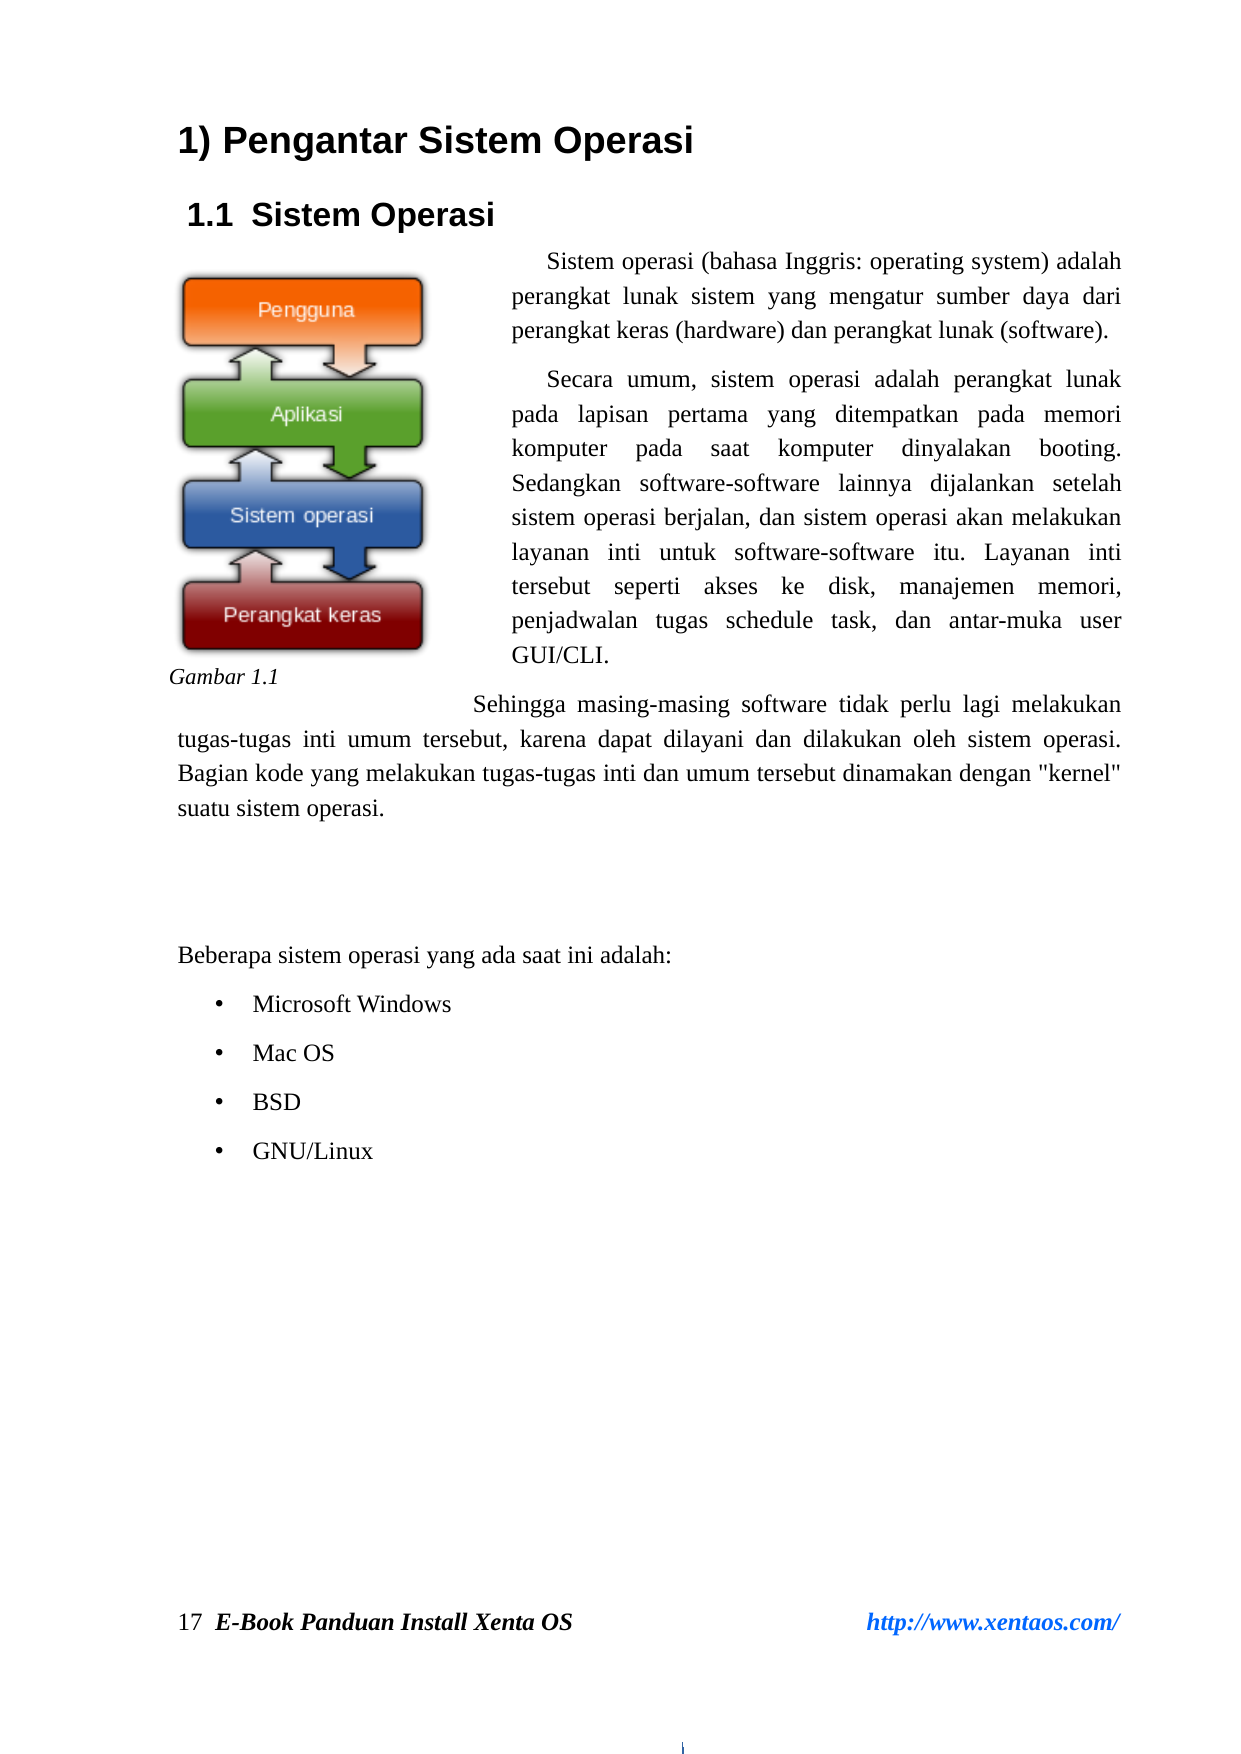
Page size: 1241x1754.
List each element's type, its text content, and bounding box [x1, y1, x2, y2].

text Gambar 1.1 [168, 663, 437, 689]
picture [168, 265, 438, 663]
subtitle Pengantar Sistem Operasi [177, 118, 1122, 162]
list Mac OS [215, 1038, 1122, 1067]
text Sistem operasi (bahasa Inggris: operating system) adalah perangkat lunak sistem yang mengatur sumber daya dari perangkat keras (hardware) dan perangkat lunak (software). [168, 246, 1122, 344]
text Sehingga masing-masing software tidak perlu lagi melakukan tugas-tugas inti umum tersebut, karena dapat dilayani dan dilakukan oleh sistem operasi. Bagian kode yang melakukan tugas-tugas inti dan umum tersebut dinamakan dengan "kernel" suatu sistem operasi. [177, 689, 1122, 821]
list GNU/Linux [215, 1136, 1122, 1165]
list Microsoft Windows [215, 989, 1122, 1018]
list BSD [215, 1087, 1122, 1116]
text Secara umum, sistem operasi adalah perangkat lunak pada lapisan pertama yang ditempatkan pada memori komputer pada saat komputer dinyalakan booting. Sedangkan software-software lainnya dijalankan setelah sistem operasi berjalan, dan sistem operasi akan melakukan layanan inti untuk software-software itu. Layanan inti tersebut seperti akses ke disk, manajemen memori, penjadwalan tugas schedule task, dan antar-muka user GUI/CLI. [437, 364, 1122, 669]
text Beberapa sistem operasi yang ada saat ini adalah: [177, 940, 1122, 968]
subtitle Sistem Operasi [177, 195, 1122, 234]
